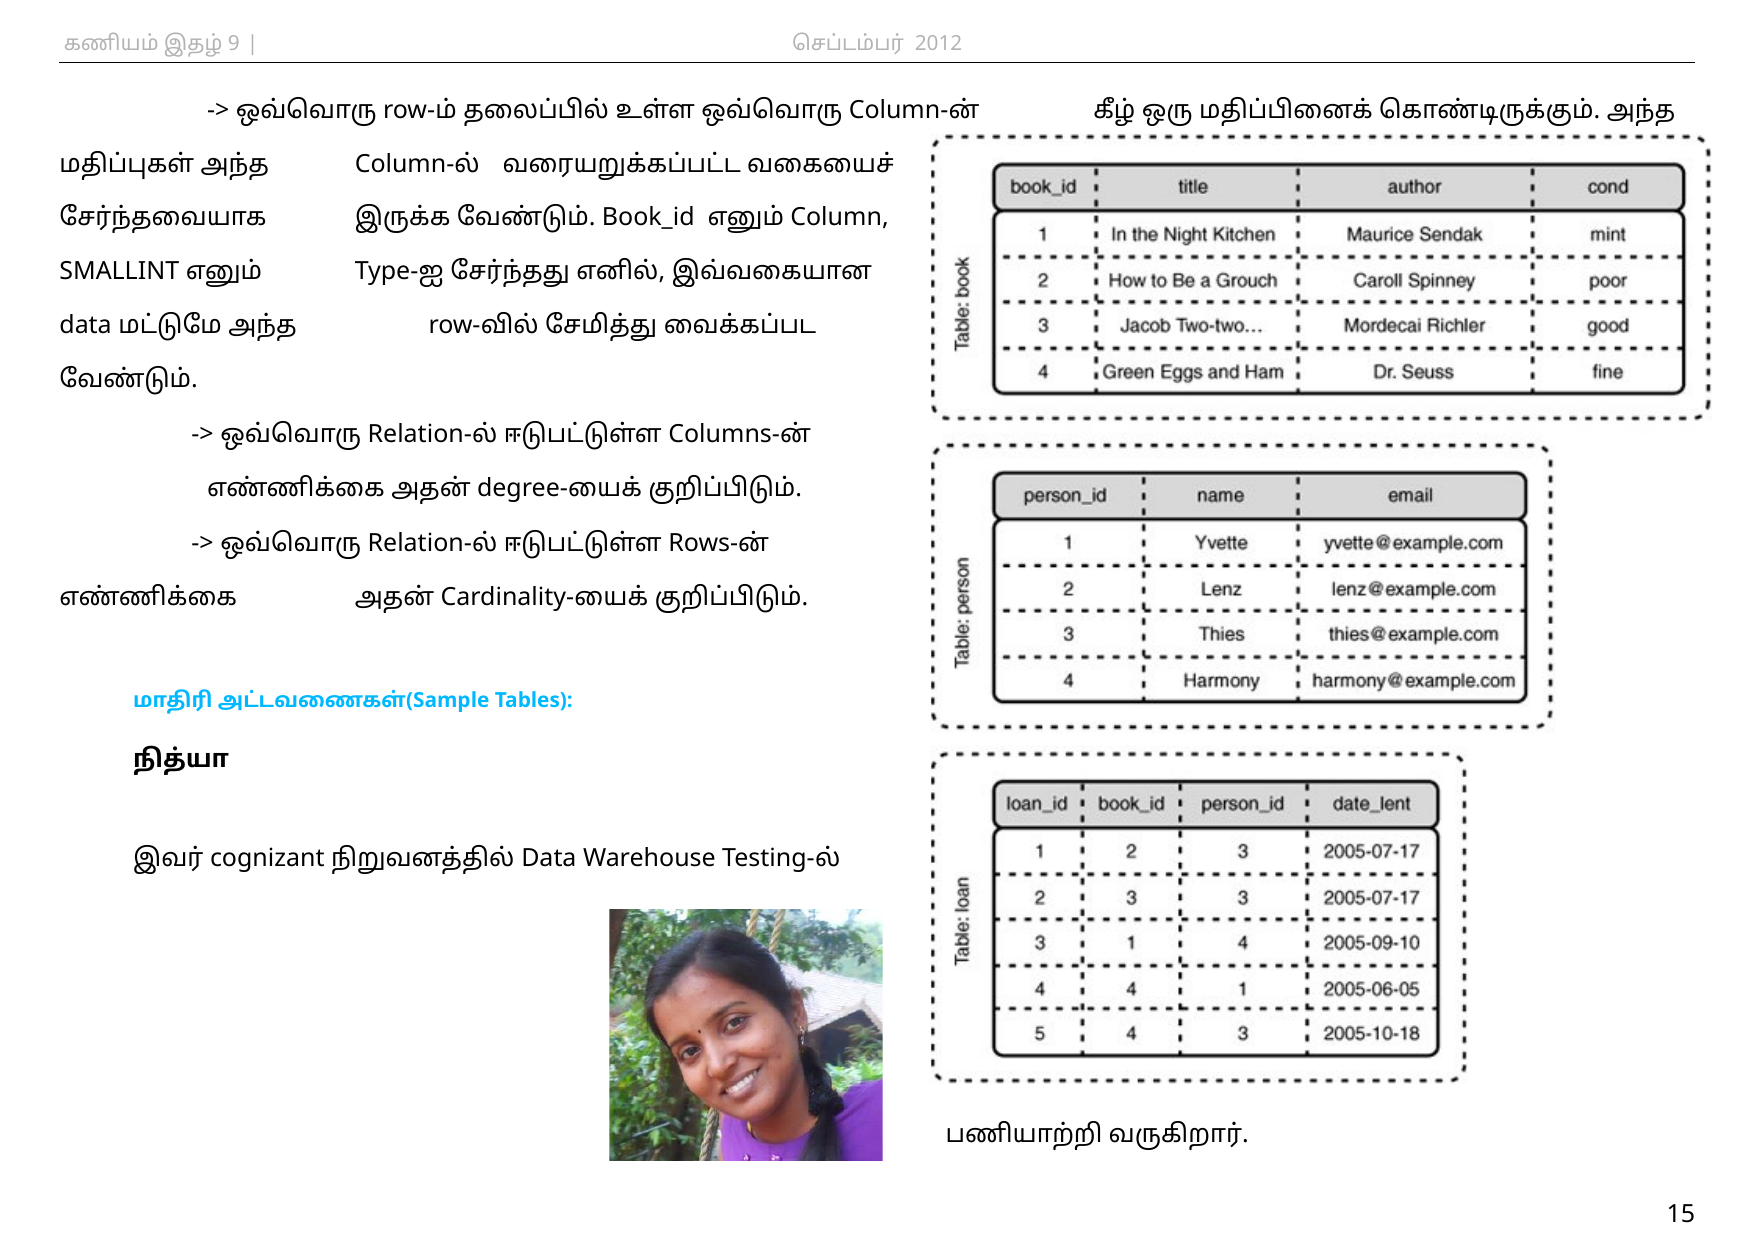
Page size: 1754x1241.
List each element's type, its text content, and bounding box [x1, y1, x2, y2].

text நித்யா [59, 744, 930, 778]
text இவர் cognizant நிறுவனத்தில் Data Warehouse Testing-ல் பணியாற்றி வருகிறார். [59, 840, 1695, 1152]
picture [930, 133, 1712, 1085]
text -> ஒவ்வொரு Relation-ல் ஈடுபட்டுள்ள Rows-ன் எண்ணிக்கை அதன் Cardinality-யைக் குறிப்பிடும். [59, 525, 930, 615]
text -> ஒவ்வொரு row-ம் தலைப்பில் உள்ள ஒவ்வொரு Column-ன் கீழ் ஒரு மதிப்பினைக் கொண்டிருக்கும். அந்த மதிப்புகள் அந்த Column-ல் வரையறுக்கப்பட்ட வகையைச் சேர்ந்தவையாக இருக்க வேண்டும். Book_id எனும் Column, SMALLINT எனும் Type-ஐ சேர்ந்தது எனில், இவ்வகையான data மட்டுமே அந்த row-வில் சேமித்து வைக்கப்பட வேண்டும். [59, 92, 1695, 397]
picture [609, 909, 883, 1161]
text மாதிரி அட்டவணைகள்(Sample Tables): [59, 685, 930, 716]
text -> ஒவ்வொரு Relation-ல் ஈடுபட்டுள்ள Columns-ன் எண்ணிக்கை அதன் degree-யைக் குறிப்பிடும். [59, 416, 930, 507]
